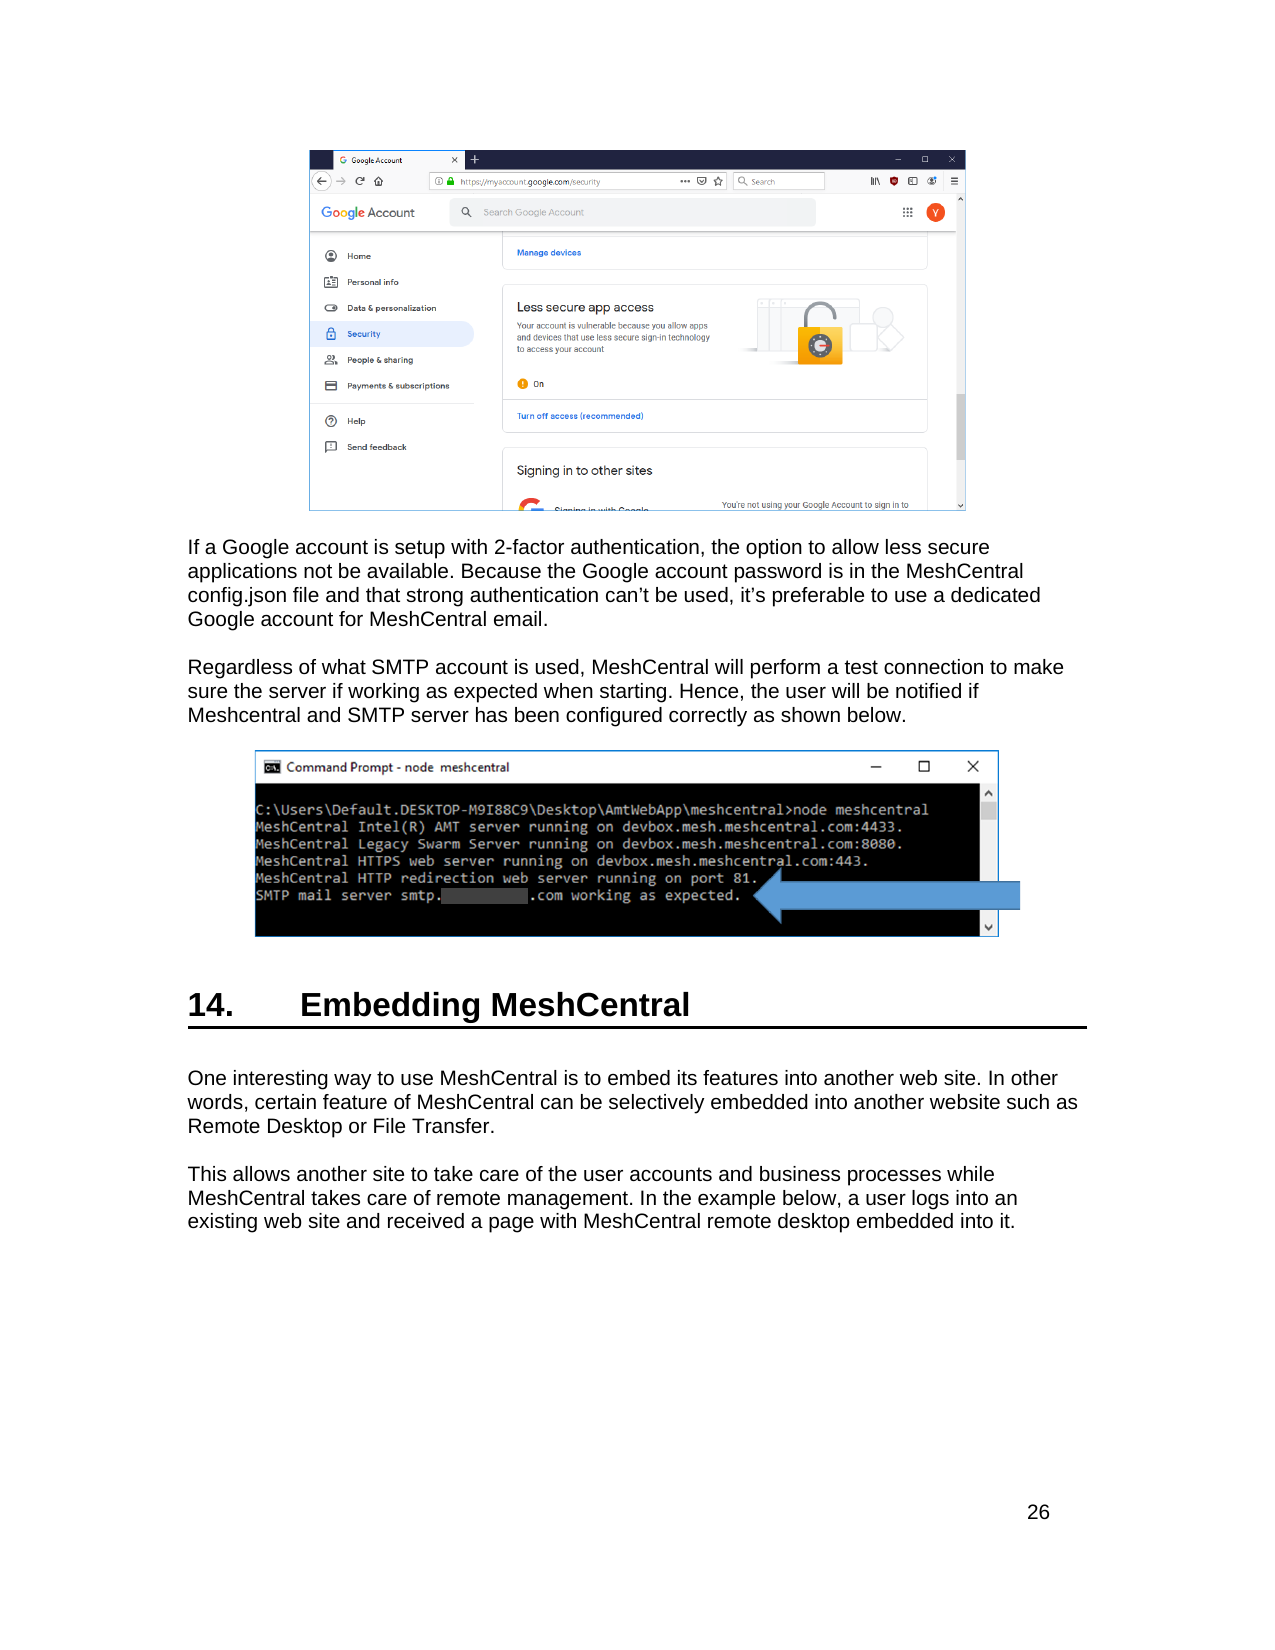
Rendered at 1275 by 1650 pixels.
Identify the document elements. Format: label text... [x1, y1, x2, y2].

text Regardless of what SMTP account is used, MeshCentral will perform a test connection to make sure the server if working as expected when starting. Hence, the user will be notified if Meshcentral and SMTP server has been configured correctly as shown below. [187, 654, 1087, 726]
subtitle Embedding MeshCentral [187, 985, 1087, 1029]
text If a Google account is setup with 2-factor authentication, the option to allow less secure applications not be available. Because the Google account password is in the MeshCentral config.json file and that strong authentication can’t be used, it’s preferable to use a dedicated Google account for MeshCentral email. [187, 535, 1087, 631]
text One interesting way to use MeshCentral is to embed its features into another web site. In other words, certain feature of MeshCentral can be selectively embedded into another website such as Remote Desktop or File Transfer. [187, 1066, 1087, 1137]
text This allows another site to take care of the user accounts and business processes while MeshCentral takes care of remote management. In the example below, a user logs into an existing web site and received a page with MeshCentral remote desktop embedded into it. [187, 1161, 1087, 1233]
